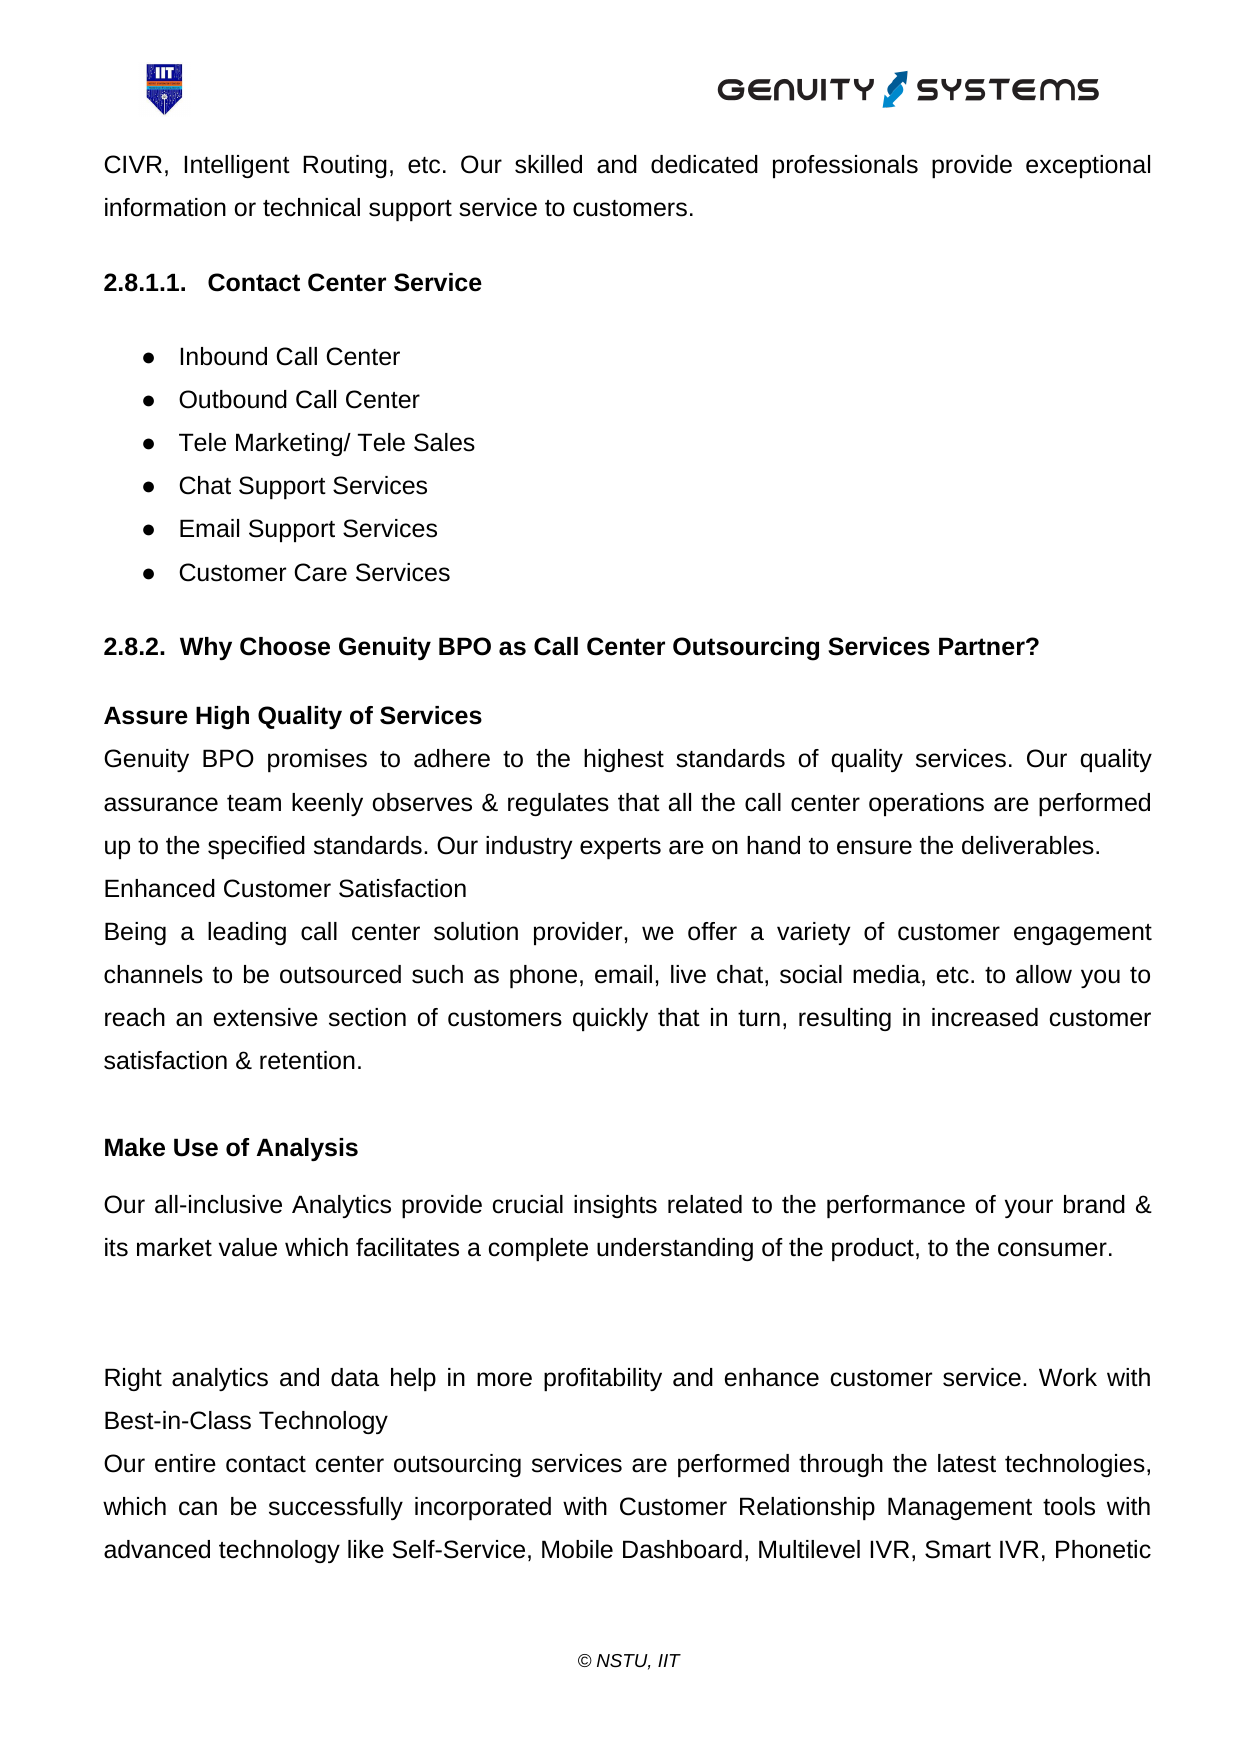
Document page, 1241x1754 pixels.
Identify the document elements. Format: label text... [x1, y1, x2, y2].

text Genuity BPO promises to adhere to the highest standards of quality services. Our quality assurance team keenly observes & regulates that all the call center operations are performed up to the specified standards. Our industry experts are on hand to ensure the deliverables. [103, 744, 1153, 859]
list Email Support Services [141, 514, 1153, 543]
picture [137, 62, 192, 117]
text Make Use of Analysis [103, 1133, 1153, 1161]
text Our all-inclusive Analytics provide crucial insights related to the performance of your brand & its market value which facilitates a complete understanding of the product, to the consumer. [103, 1190, 1153, 1262]
text Right analytics and data help in more profitability and enhance customer service. Work with Best-in-Class Technology [103, 1363, 1153, 1434]
list Chat Support Services [141, 471, 1153, 500]
subtitle 2.8.2. Why Choose Genuity BPO as Call Center Outsourcing Services Partner? [103, 632, 1153, 661]
text Enhanced Customer Satisfaction [103, 874, 1153, 903]
list Outbound Call Center [141, 385, 1153, 414]
text Being a leading call center solution provider, we offer a variety of customer engagement channels to be outsourced such as phone, email, live chat, social media, etc. to allow you to reach an extensive section of customers quickly that in turn, resulting in increased customer satisfaction & retention. [103, 917, 1153, 1075]
text Our entire contact center outsourcing services are performed through the latest technologies, which can be successfully incorporated with Customer Relationship Management tools with advanced technology like Self-Service, Mobile Dashboard, Multilevel IVR, Smart IVR, Phonetic [103, 1449, 1153, 1564]
text CIVR, Intelligent Routing, etc. Our skilled and dedicated professionals provide exceptional information or technical support service to customers. [103, 150, 1153, 222]
list Tele Marketing/ Tele Sales [141, 428, 1153, 457]
list Customer Care Services [141, 557, 1153, 586]
subtitle 2.8.1.1. Contact Center Service [103, 267, 1153, 296]
list Inbound Call Center [141, 342, 1153, 371]
picture [714, 70, 1101, 108]
text Assure High Quality of Services [103, 701, 1153, 730]
